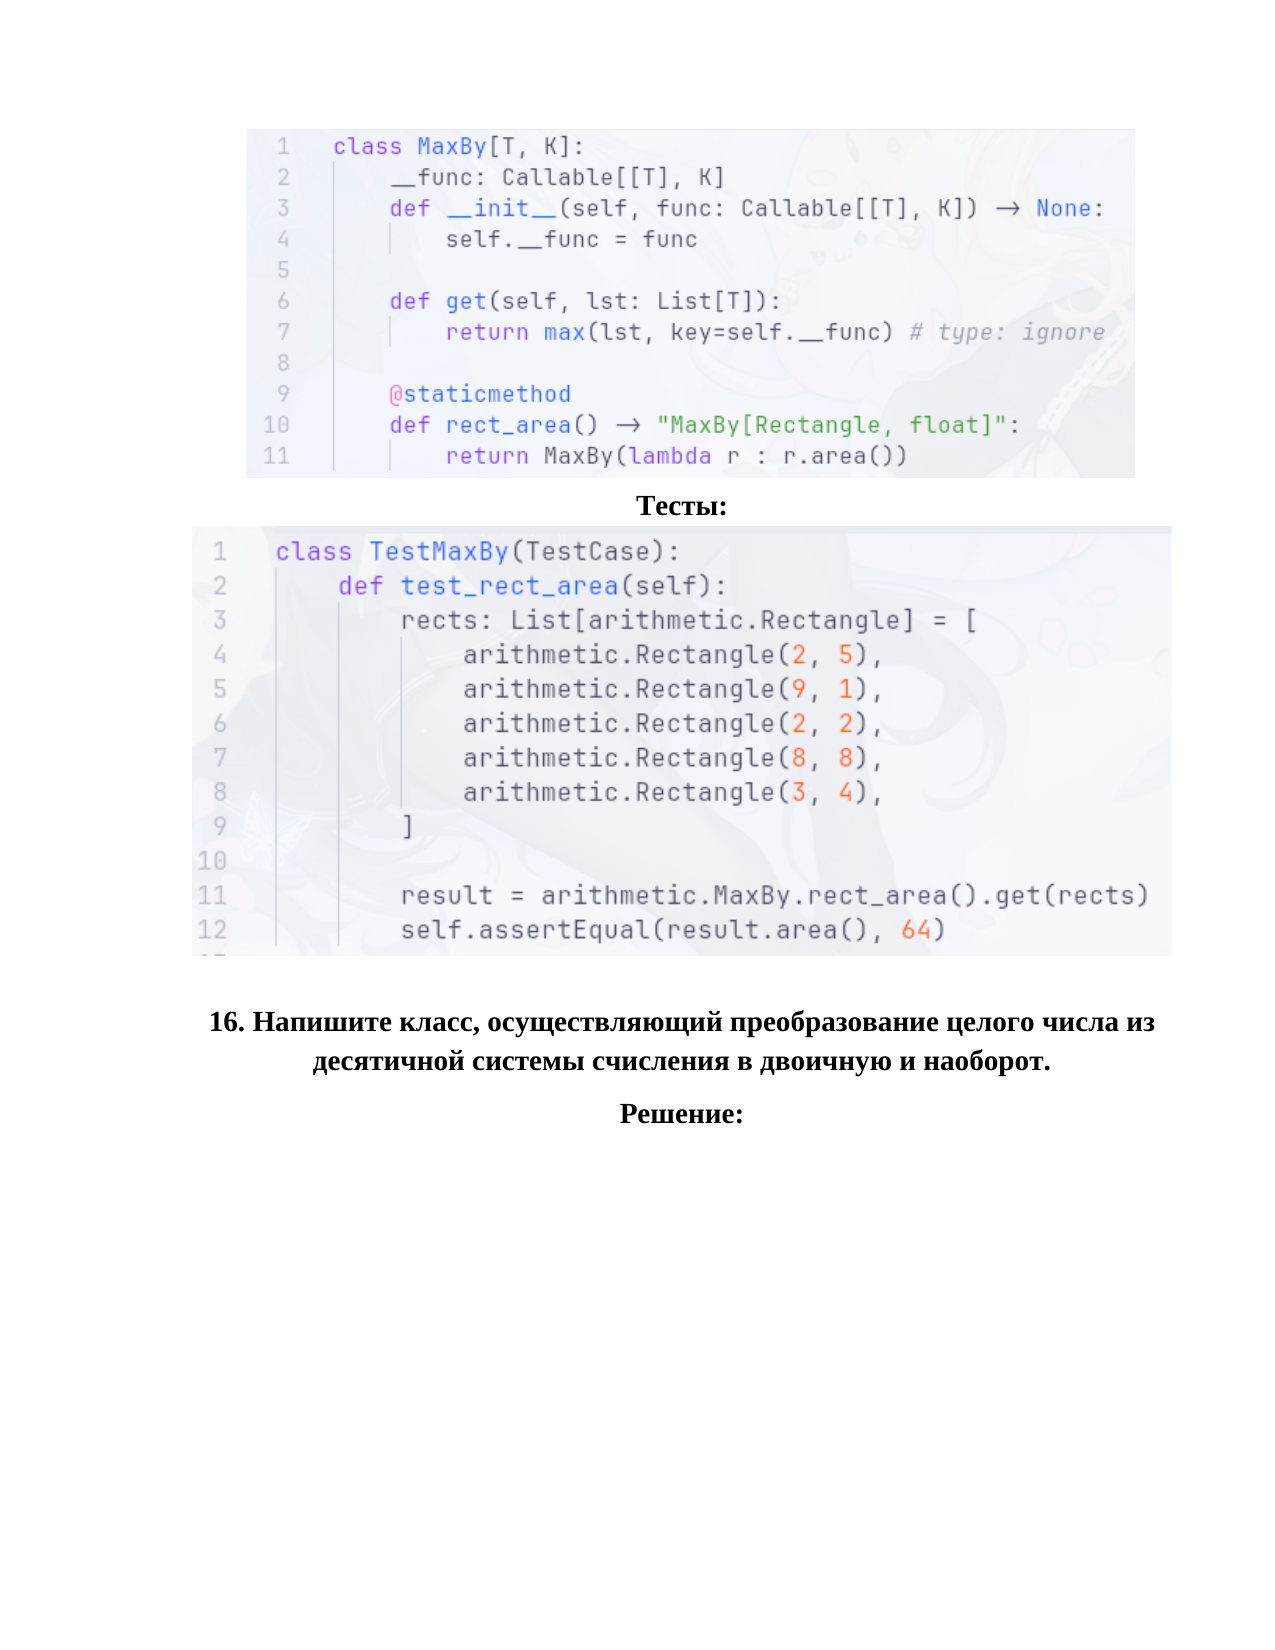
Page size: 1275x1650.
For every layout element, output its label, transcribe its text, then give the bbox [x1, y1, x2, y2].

picture [192, 526, 1172, 956]
text 16. Напишите класс, осуществляющий преобразование целого числа из десятичной системы счисления в двоичную и наоборот. [177, 1004, 1186, 1077]
picture [246, 129, 1136, 478]
text Тесты: [177, 421, 1186, 521]
text Решение: [177, 1096, 1186, 1130]
